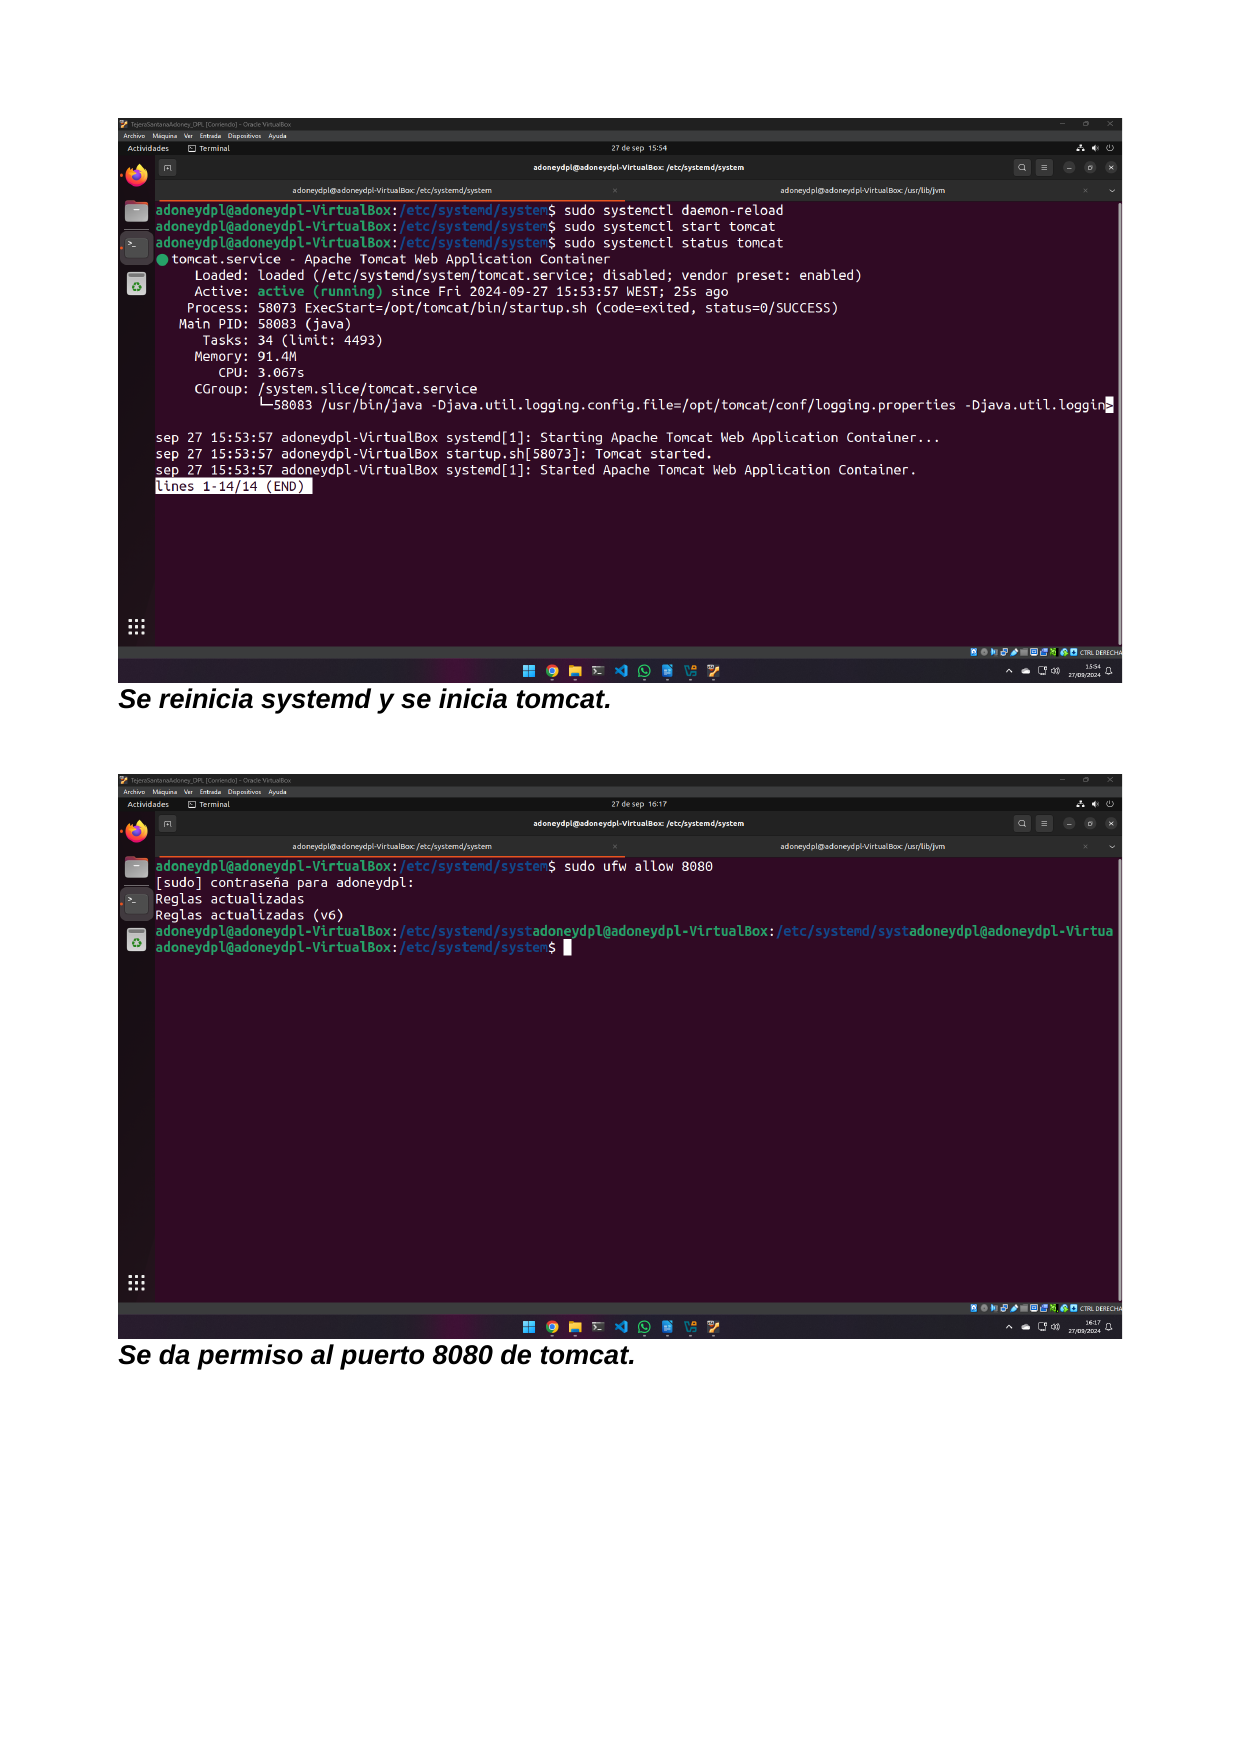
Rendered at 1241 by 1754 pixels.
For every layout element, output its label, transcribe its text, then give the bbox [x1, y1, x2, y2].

picture [118, 118, 1123, 683]
picture [118, 774, 1123, 1339]
subtitle Se reinicia systemd y se inicia tomcat. [118, 683, 1122, 714]
subtitle Se da permiso al puerto 8080 de tomcat. [118, 1339, 1122, 1370]
